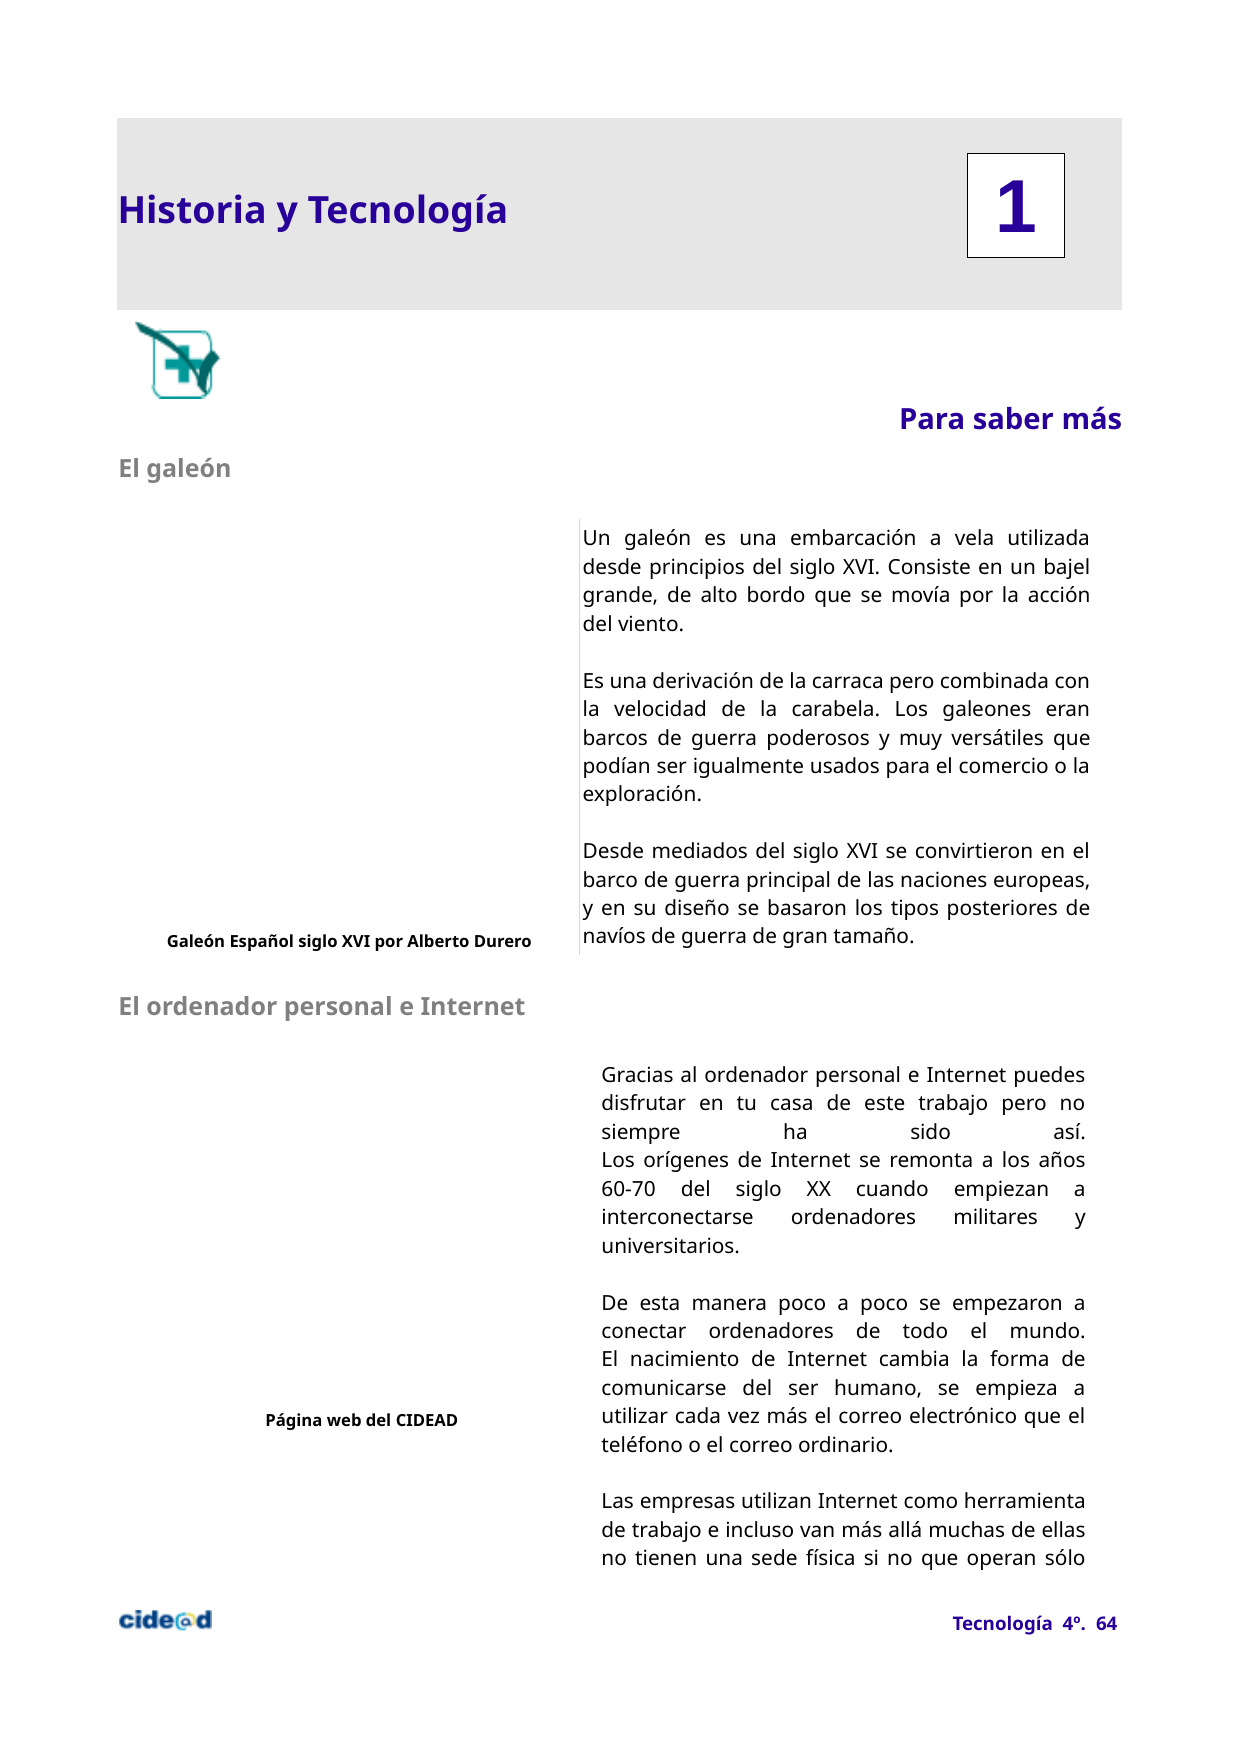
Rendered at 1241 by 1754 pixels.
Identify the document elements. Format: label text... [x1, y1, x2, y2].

table_header Gracias al ordenador personal e Internet puedes disfrutar en tu casa de este trabajo pero no siempre ha sido así. Los orígenes de Internet se remonta a los años 60-70 del siglo XX cuando empiezan a interconectarse ordenadores militares y universitarios. De esta manera poco a poco se empezaron a conectar ordenadores de todo el mundo. El nacimiento de Internet cambia la forma de comunicarse del ser humano, se empieza a utilizar cada vez más el correo electrónico que el teléfono o el correo ordinario. Las empresas utilizan Internet como herramienta de trabajo e incluso van más allá muchas de ellas no tienen una sede física si no que operan sólo [598, 1057, 1089, 1575]
text El ordenador personal e Internet [118, 989, 1122, 1023]
table_header Un galeón es una embarcación a vela utilizada desde principios del siglo XVI. Consiste en un bajel grande, de alto bordo que se movía por la acción del viento. Es una derivación de la carraca pero combinada con la velocidad de la carabela. Los galeones eran barcos de guerra poderosos y muy versátiles que podían ser igualmente usados para el comercio o la exploración. Desde mediados del siglo XVI se convirtieron en el barco de guerra principal de las naciones europeas, y en su diseño se basaron los tipos posteriores de navíos de guerra de gran tamaño. [580, 519, 1094, 955]
picture [118, 1610, 212, 1632]
table_header Página web del CIDEAD [125, 1057, 598, 1575]
table_header Historia y Tecnología [117, 118, 1122, 310]
picture [134, 321, 223, 399]
text El galeón [118, 451, 1122, 484]
table_header Galeón Español siglo XVI por Alberto Durero [119, 519, 579, 955]
text Para saber más [118, 310, 1122, 438]
